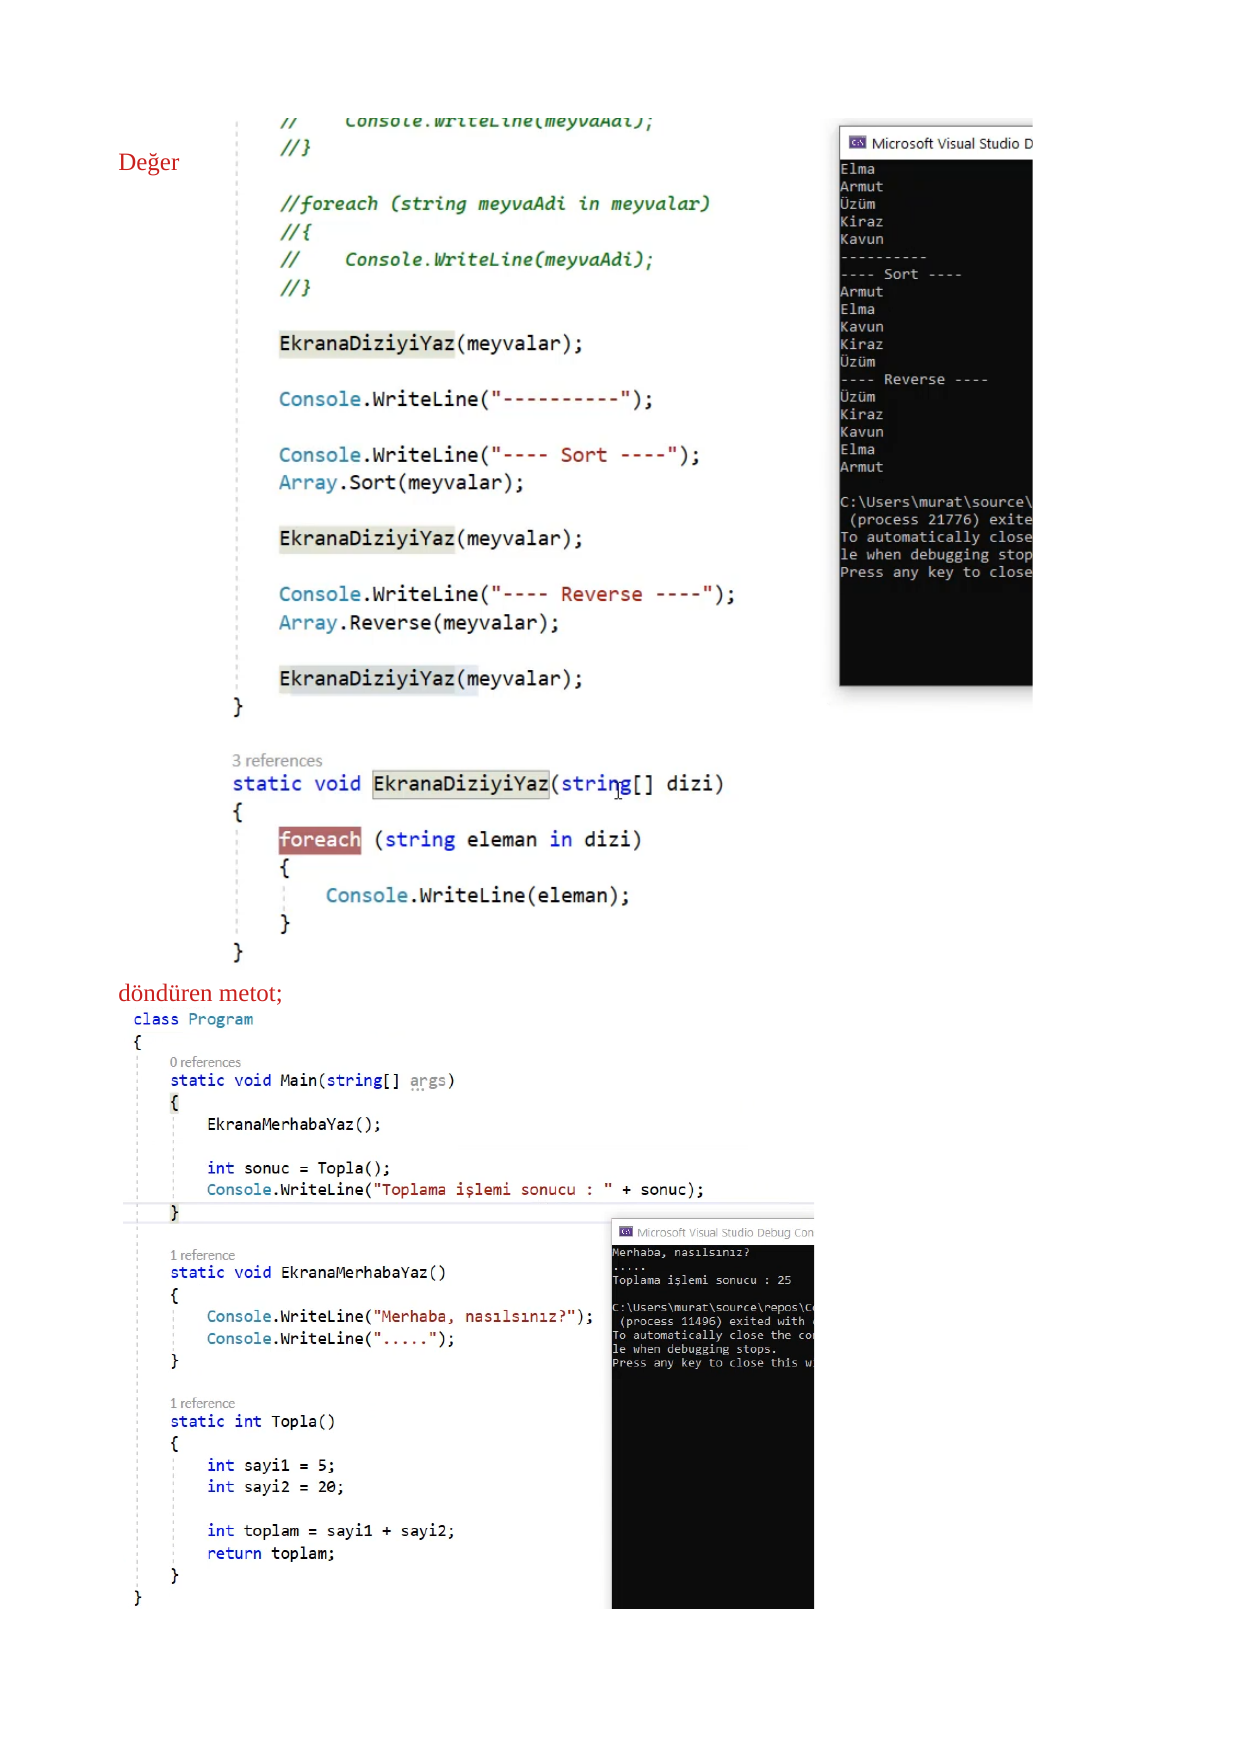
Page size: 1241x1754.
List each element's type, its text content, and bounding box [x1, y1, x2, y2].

text Değer döndüren metot; [118, 147, 1122, 1007]
